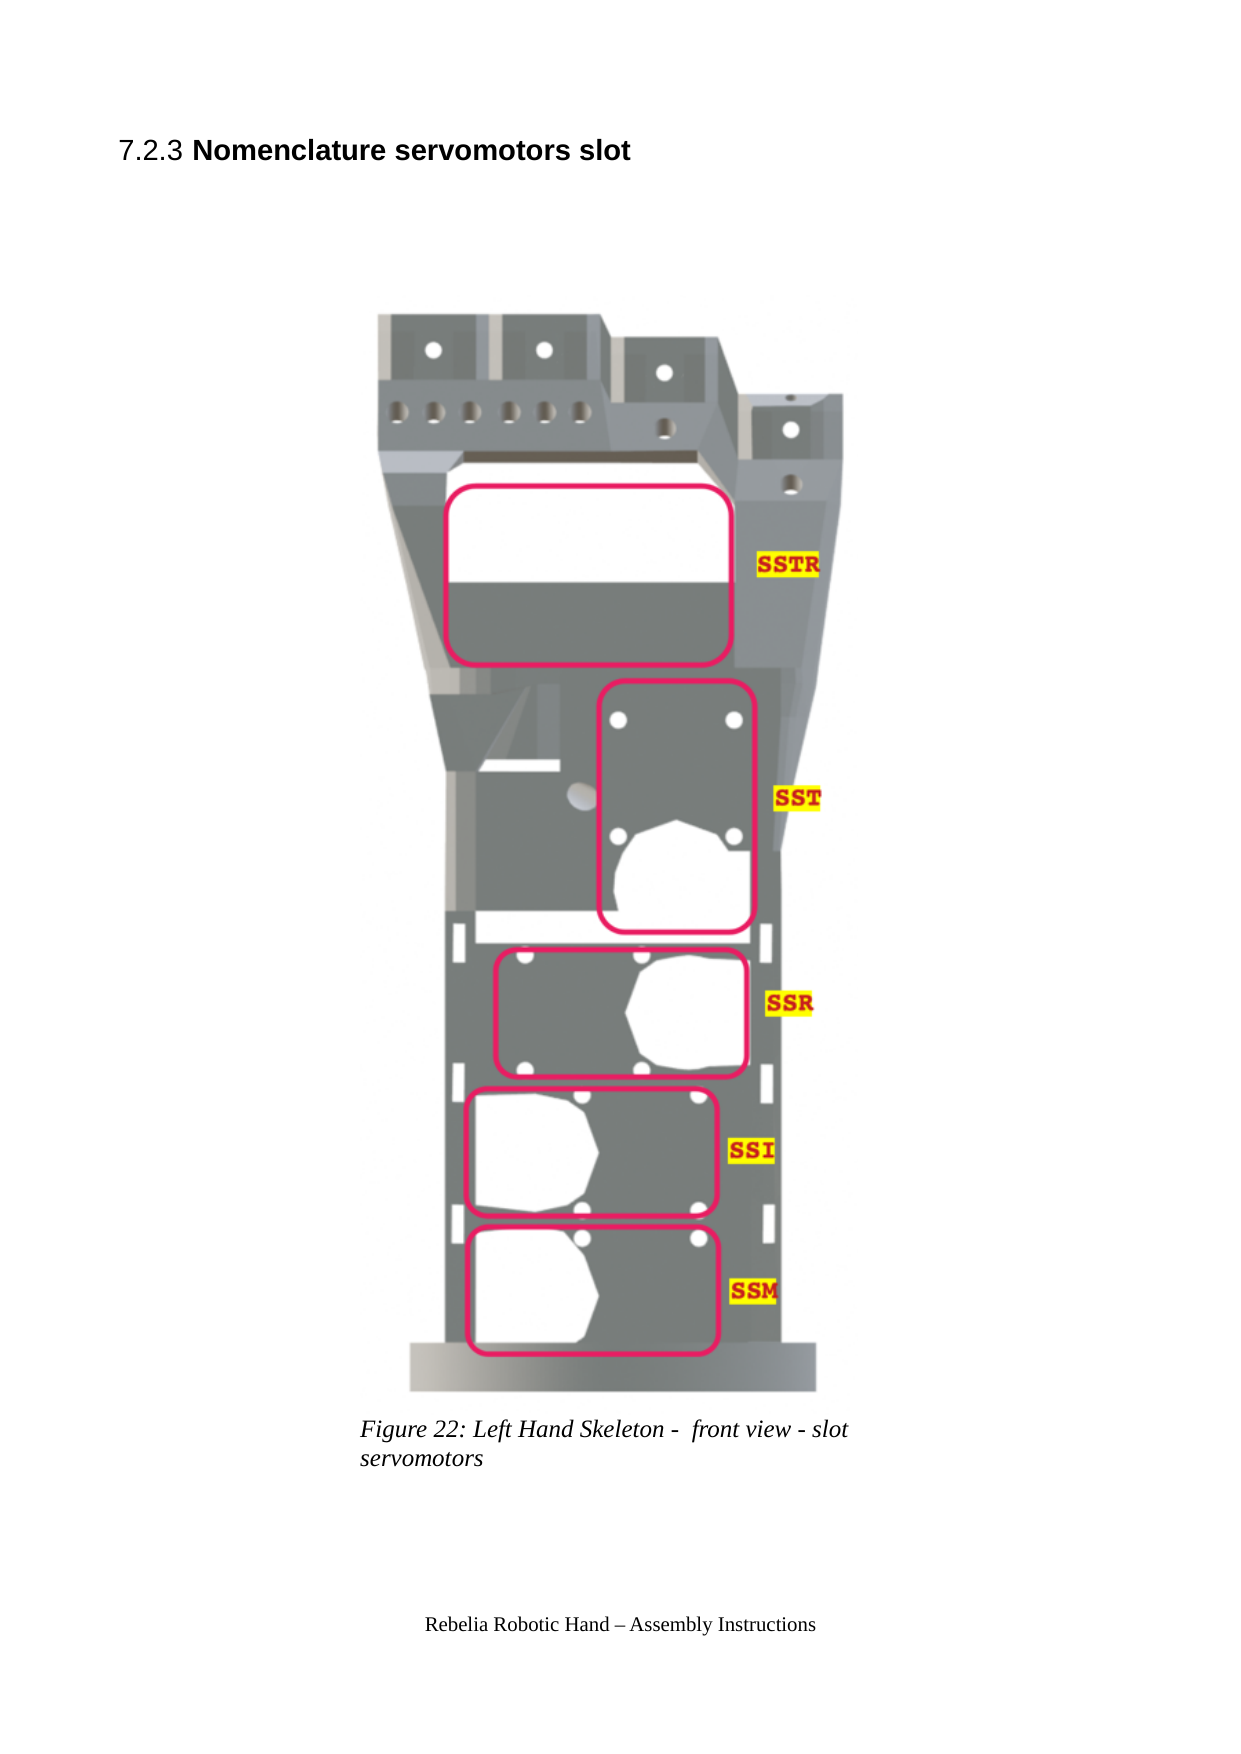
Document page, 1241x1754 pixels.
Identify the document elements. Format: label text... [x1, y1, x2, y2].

text Figure 22: Left Hand Skeleton - front view - slot servomotors [360, 1415, 858, 1472]
picture [360, 295, 859, 1415]
subtitle Nomenclature servomotors slot [118, 133, 1123, 166]
